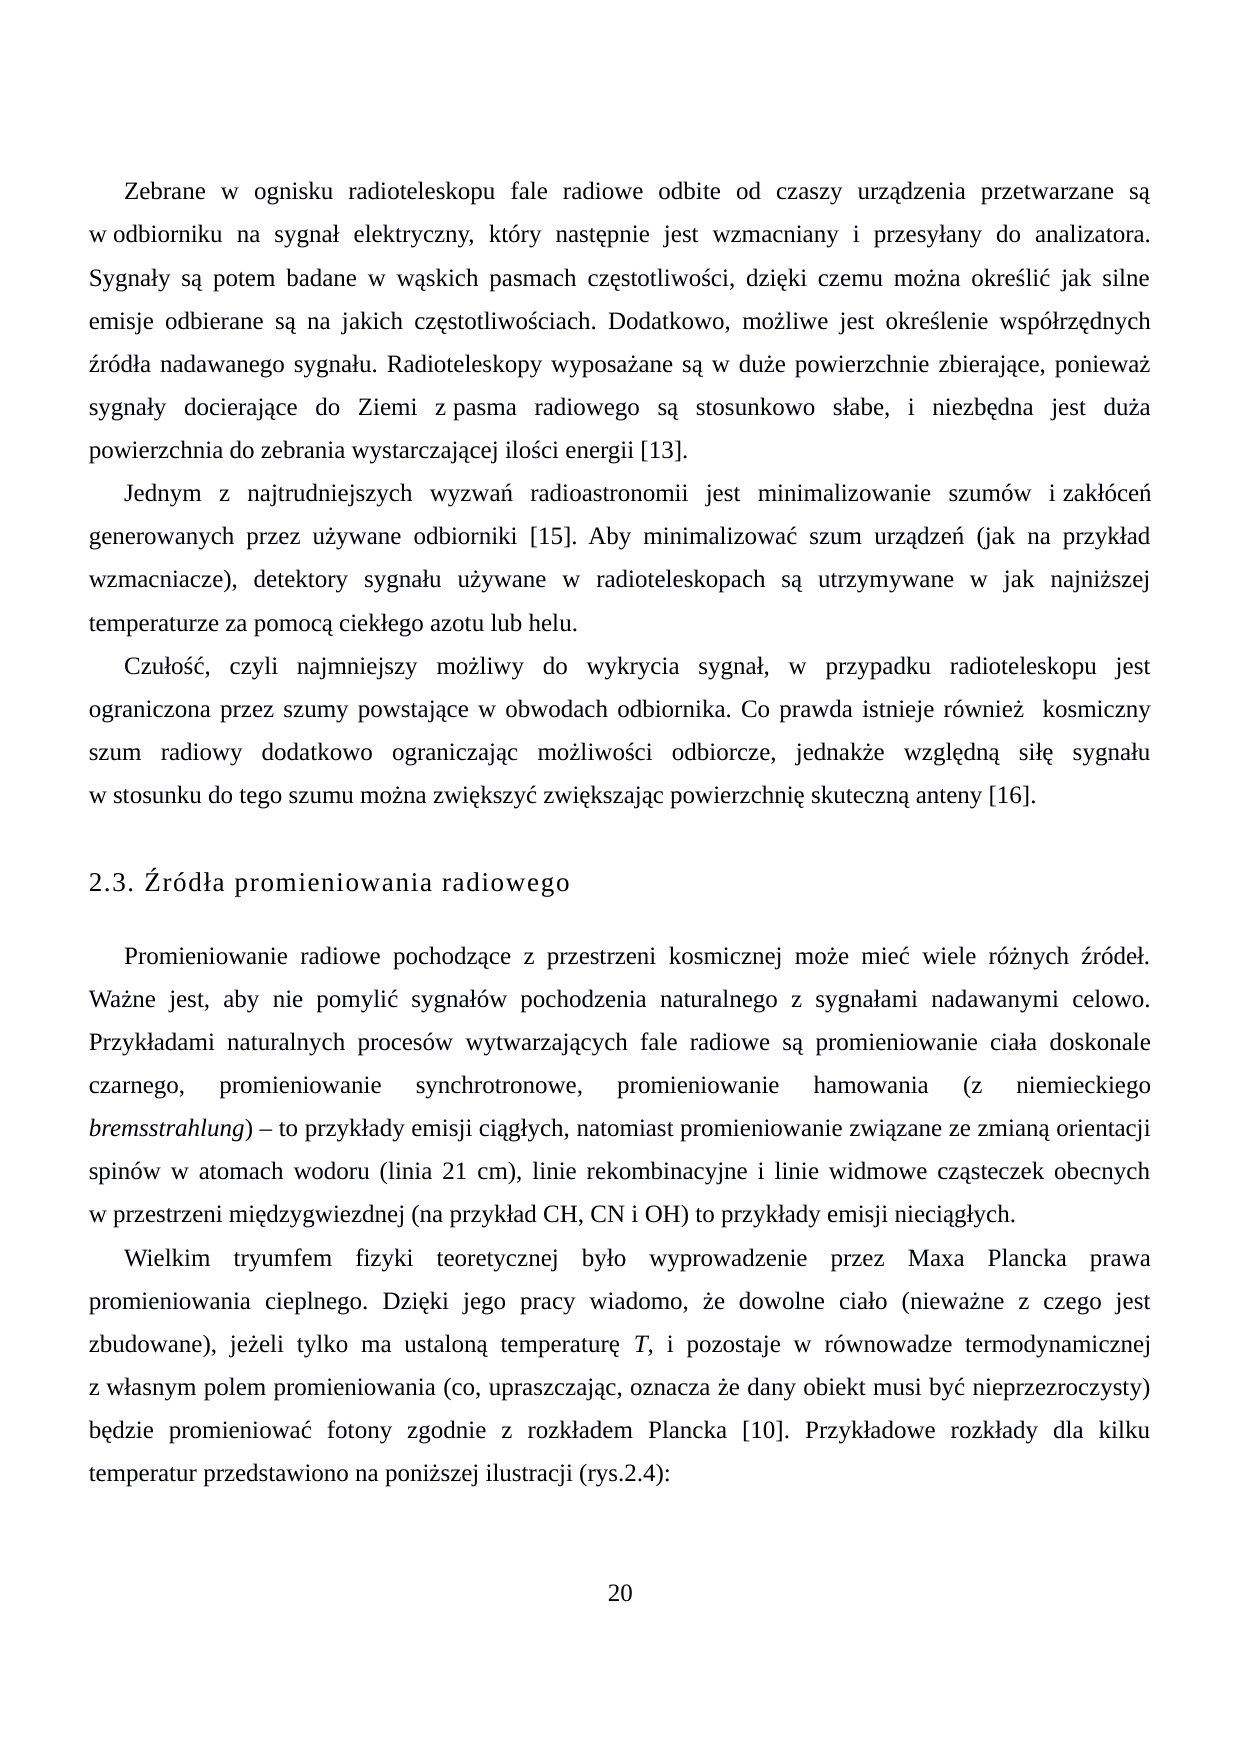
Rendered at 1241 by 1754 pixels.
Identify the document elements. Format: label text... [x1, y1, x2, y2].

text Promieniowanie radiowe pochodzące z przestrzeni kosmicznej może mieć wiele różnych źródeł. Ważne jest, aby nie pomylić sygnałów pochodzenia naturalnego z sygnałami nadawanymi celowo. Przykładami naturalnych procesów wytwarzających fale radiowe są promieniowanie ciała doskonale czarnego, promieniowanie synchrotronowe, promieniowanie hamowania (z niemieckiego bremsstrahlung) – to przykłady emisji ciągłych, natomiast promieniowanie związane ze zmianą orientacji spinów w atomach wodoru (linia 21 cm), linie rekombinacyjne i linie widmowe cząsteczek obecnych w przestrzeni międzygwiezdnej (na przykład CH, CN i OH) to przykłady emisji nieciągłych. [88, 941, 1152, 1228]
text Jednym z najtrudniejszych wyzwań radioastronomii jest minimalizowanie szumów i zakłóceń generowanych przez używane odbiorniki [15]. Aby minimalizować szum urządzeń (jak na przykład wzmacniacze), detektory sygnału używane w radioteleskopach są utrzymywane w jak najniższej temperaturze za pomocą ciekłego azotu lub helu. [88, 478, 1152, 636]
text Zebrane w ognisku radioteleskopu fale radiowe odbite od czaszy urządzenia przetwarzane są w odbiorniku na sygnał elektryczny, który następnie jest wzmacniany i przesyłany do analizatora. Sygnały są potem badane w wąskich pasmach częstotliwości, dzięki czemu można określić jak silne emisje odbierane są na jakich częstotliwościach. Dodatkowo, możliwe jest określenie współrzędnych źródła nadawanego sygnału. Radioteleskopy wyposażane są w duże powierzchnie zbierające, ponieważ sygnały docierające do Ziemi z pasma radiowego są stosunkowo słabe, i niezbędna jest duża powierzchnia do zebrania wystarczającej ilości energii [13]. [88, 176, 1152, 464]
subtitle 2.3. Źródła promieniowania radiowego [88, 866, 1152, 898]
text Czułość, czyli najmniejszy możliwy do wykrycia sygnał, w przypadku radioteleskopu jest ograniczona przez szumy powstające w obwodach odbiornika. Co prawda istnieje również kosmiczny szum radiowy dodatkowo ograniczając możliwości odbiorcze, jednakże względną siłę sygnału w stosunku do tego szumu można zwiększyć zwiększając powierzchnię skuteczną anteny [16]. [88, 651, 1152, 809]
text Wielkim tryumfem fizyki teoretycznej było wyprowadzenie przez Maxa Plancka prawa promieniowania cieplnego. Dzięki jego pracy wiadomo, że dowolne ciało (nieważne z czego jest zbudowane), jeżeli tylko ma ustaloną temperaturę T, i pozostaje w równowadze termodynamicznej z własnym polem promieniowania (co, upraszczając, oznacza że dany obiekt musi być nieprzezroczysty) będzie promieniować fotony zgodnie z rozkładem Plancka [10]. Przykładowe rozkłady dla kilku temperatur przedstawiono na poniższej ilustracji (rys.2.4): [88, 1243, 1152, 1487]
